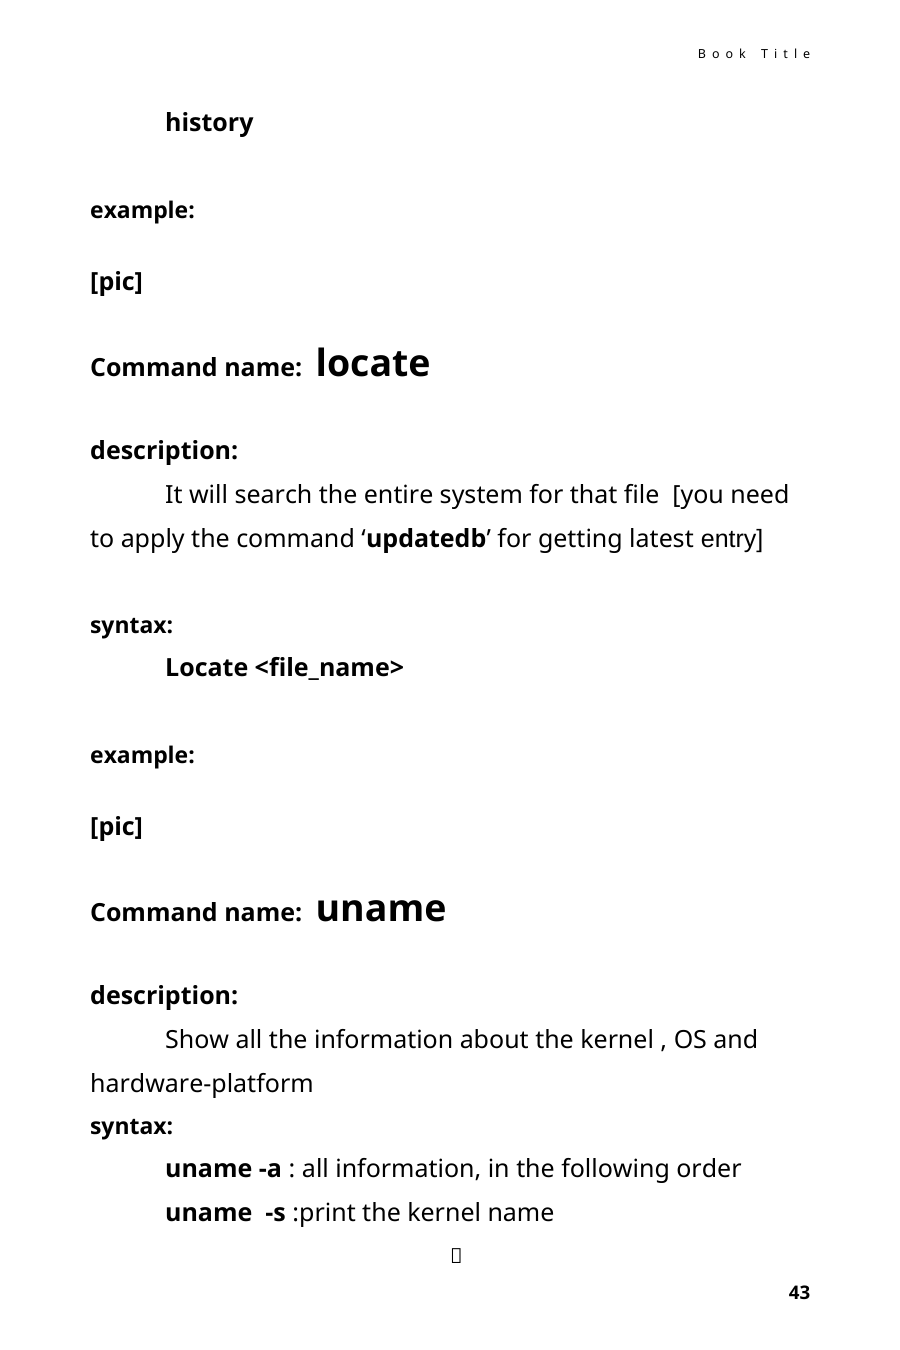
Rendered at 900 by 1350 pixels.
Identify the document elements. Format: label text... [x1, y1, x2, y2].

text syntax: [90, 609, 810, 641]
text history [90, 105, 810, 139]
text description: [90, 432, 810, 466]
text description: [90, 977, 810, 1011]
text Command name: uname [90, 882, 810, 933]
text Show all the information about the kernel , OS and hardware-platform [90, 1022, 810, 1100]
text example: [90, 738, 810, 770]
text example: [90, 193, 810, 225]
text uname -a : all information, in the following order [90, 1151, 810, 1185]
text [pic] [90, 808, 810, 842]
text syntax: [90, 1110, 810, 1141]
text uname -s :print the kernel name [90, 1195, 810, 1229]
text [pic] [90, 263, 810, 297]
text It will search the entire system for that file [you need to apply the command ‘updatedb’ for getting latest entry] [90, 477, 810, 555]
text Command name: locate [90, 337, 810, 388]
text Locate <file_name> [90, 650, 810, 684]
